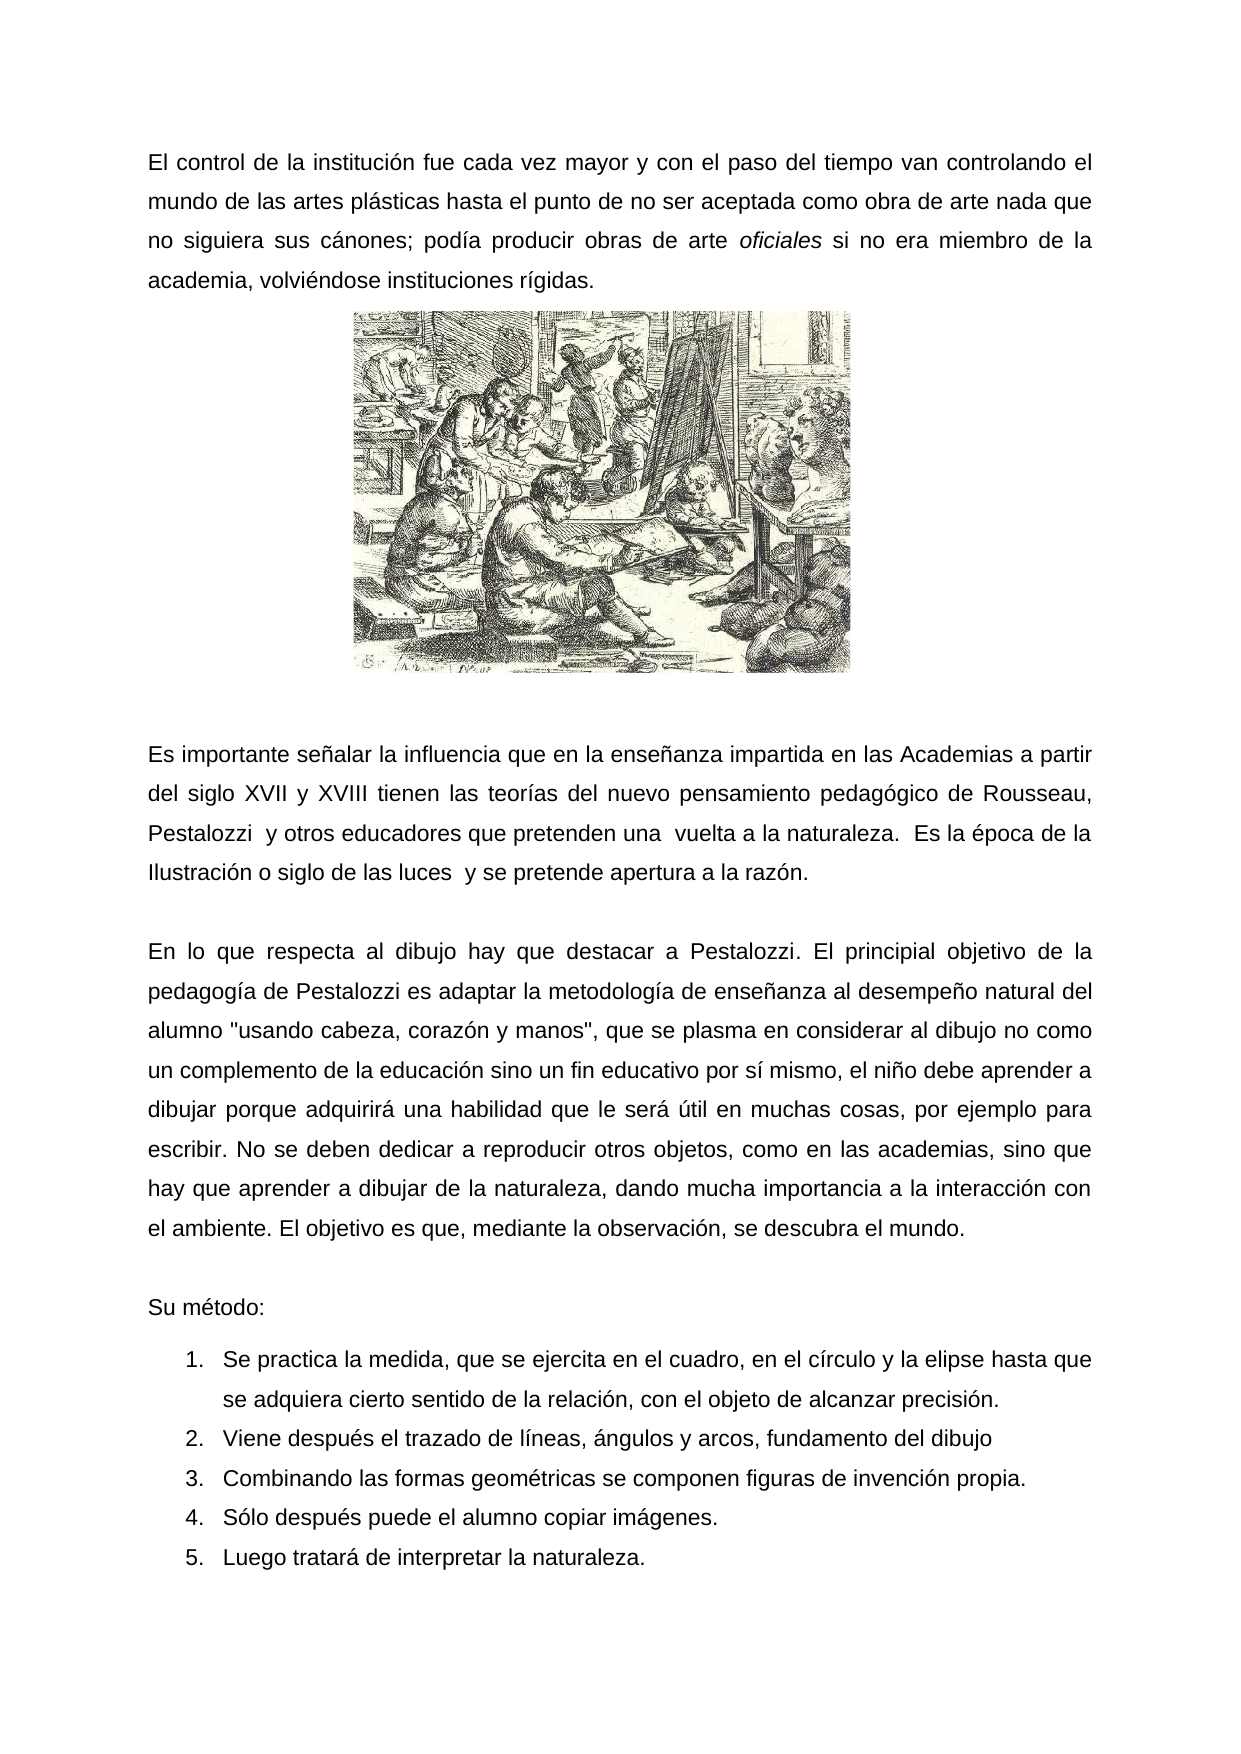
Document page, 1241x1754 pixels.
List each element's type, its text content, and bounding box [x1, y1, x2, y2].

picture [353, 311, 851, 673]
text El control de la institución fue cada vez mayor y con el paso del tiempo van controlando el mundo de las artes plásticas hasta el punto de no ser aceptada como obra de arte nada que no siguiera sus cánones; podía producir obras de arte oficiales si no era miembro de la academia, volviéndose instituciones rígidas. [148, 148, 1093, 293]
list Se practica la medida, que se ejercita en el cuadro, en el círculo y la elipse hasta que se adquiera cierto sentido de la relación, con el objeto de alcanzar precisión. [185, 1346, 1093, 1412]
list Luego tratará de interpretar la naturaleza. [185, 1543, 1093, 1570]
text Su método: [148, 1293, 1093, 1320]
list Combinando las formas geométricas se componen figuras de invención propia. [185, 1464, 1093, 1491]
list Sólo después puede el alumno copiar imágenes. [185, 1504, 1093, 1530]
text Es importante señalar la influencia que en la enseñanza impartida en las Academias a partir del siglo XVII y XVIII tienen las teorías del nuevo pensamiento pedagógico de Rousseau, Pestalozzi y otros educadores que pretenden una vuelta a la naturaleza. Es la época de la Ilustración o siglo de las luces y se pretende apertura a la razón. [148, 741, 1093, 886]
list Viene después el trazado de líneas, ángulos y arcos, fundamento del dibujo [185, 1425, 1093, 1451]
text En lo que respecta al dibujo hay que destacar a Pestalozzi. El principial objetivo de la pedagogía de Pestalozzi es adaptar la metodología de enseñanza al desempeño natural del alumno "usando cabeza, corazón y manos", que se plasma en considerar al dibujo no como un complemento de la educación sino un fin educativo por sí mismo, el niño debe aprender a dibujar porque adquirirá una habilidad que le será útil en muchas cosas, por ejemplo para escribir. No se deben dedicar a reproducir otros objetos, como en las academias, sino que hay que aprender a dibujar de la naturaleza, dando mucha importancia a la interacción con el ambiente. El objetivo es que, mediante la observación, se descubra el mundo. [148, 938, 1093, 1241]
